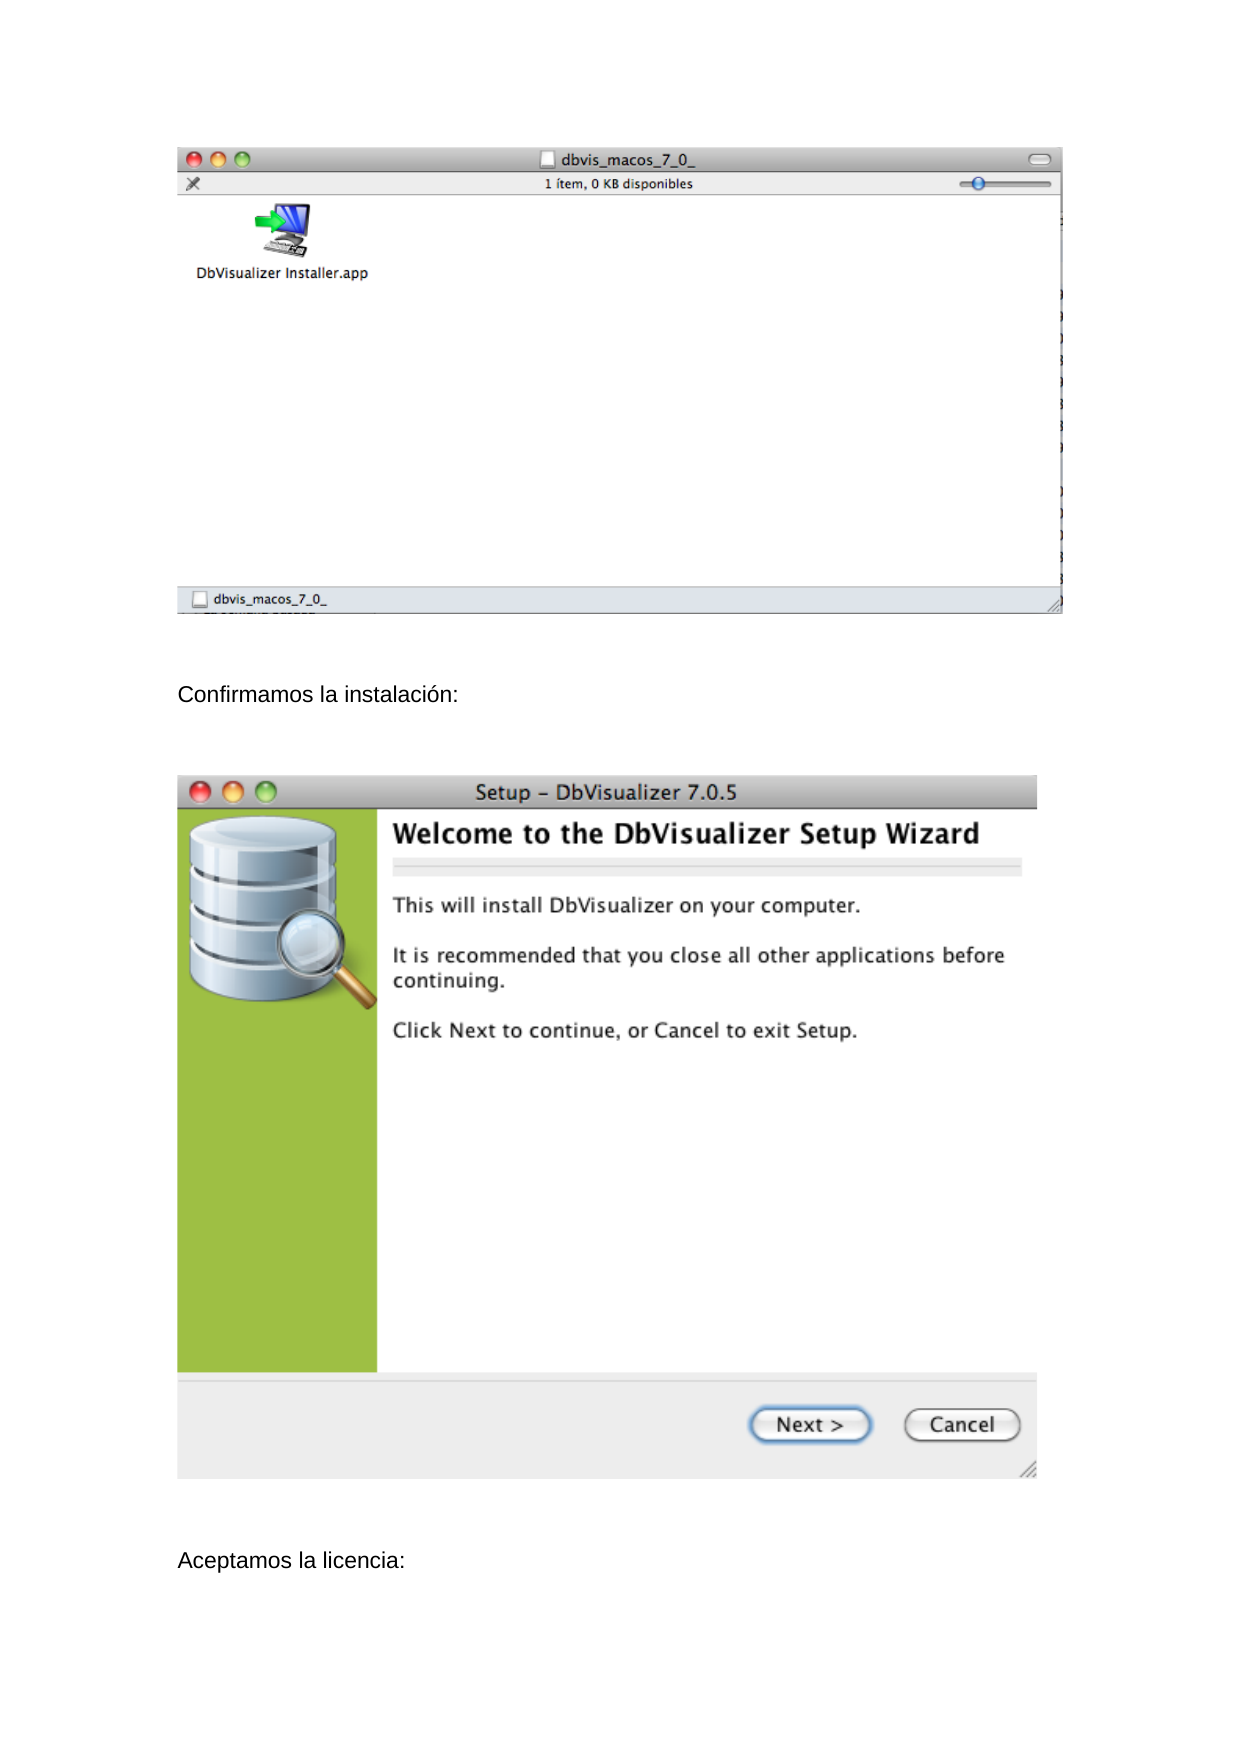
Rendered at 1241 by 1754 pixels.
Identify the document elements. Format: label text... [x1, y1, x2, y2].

text Aceptamos la licencia: [177, 1547, 1063, 1573]
text Confirmamos la instalación: [177, 681, 1063, 708]
